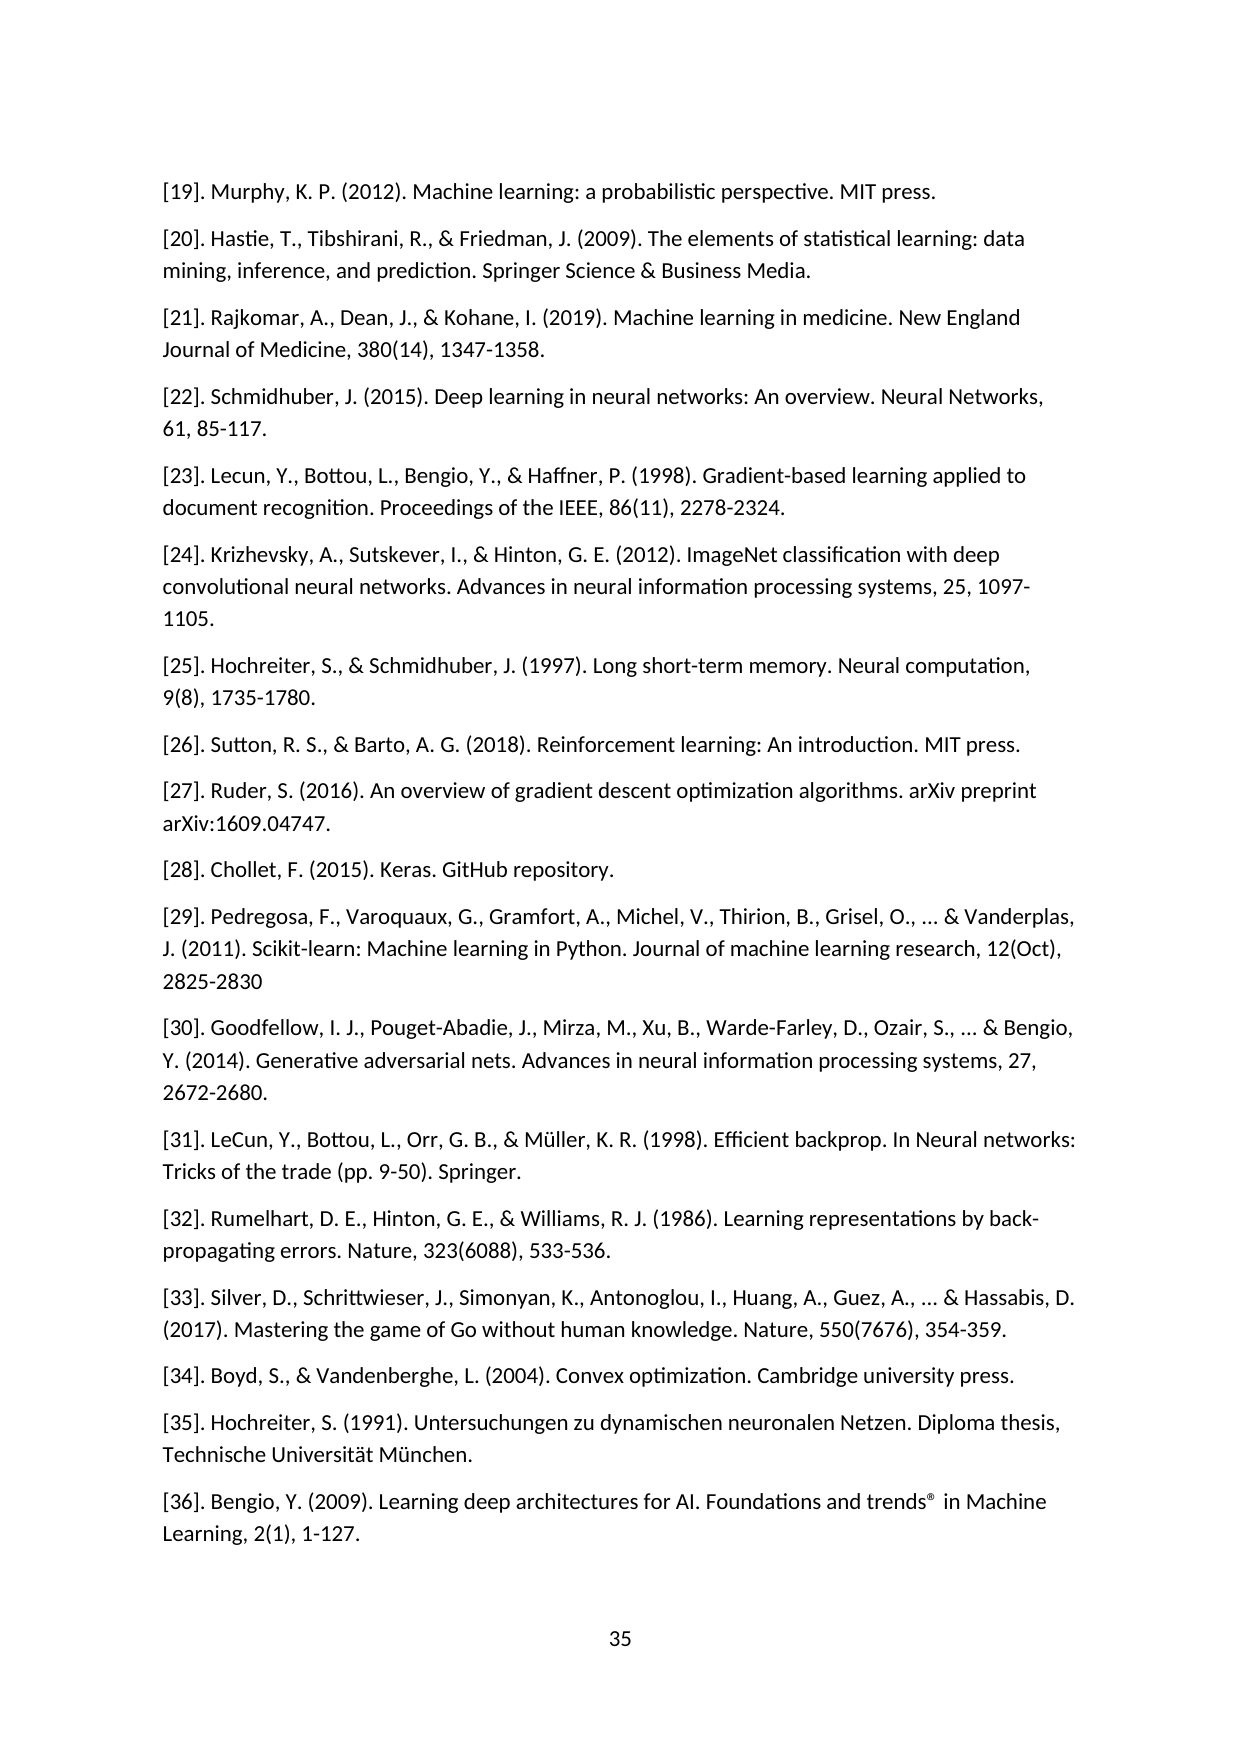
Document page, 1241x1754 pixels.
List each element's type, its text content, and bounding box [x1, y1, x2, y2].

text [24]. Krizhevsky, A., Sutskever, I., & Hinton, G. E. (2012). ImageNet classification with deep convolutional neural networks. Advances in neural information processing systems, 25, 1097-1105. [162, 540, 1078, 632]
text [28]. Chollet, F. (2015). Keras. GitHub repository. [162, 856, 1078, 884]
text [36]. Bengio, Y. (2009). Learning deep architectures for AI. Foundations and trends® in Machine Learning, 2(1), 1-127. [162, 1487, 1078, 1547]
text [25]. Hochreiter, S., & Schmidhuber, J. (1997). Long short-term memory. Neural computation, 9(8), 1735-1780. [162, 651, 1078, 711]
text [29]. Pedregosa, F., Varoquaux, G., Gramfort, A., Michel, V., Thirion, B., Grisel, O., ... & Vanderplas, J. (2011). Scikit-learn: Machine learning in Python. Journal of machine learning research, 12(Oct), 2825-2830 [162, 902, 1078, 995]
text [20]. Hastie, T., Tibshirani, R., & Friedman, J. (2009). The elements of statistical learning: data mining, inference, and prediction. Springer Science & Business Media. [162, 224, 1078, 284]
text [19]. Murphy, K. P. (2012). Machine learning: a probabilistic perspective. MIT press. [162, 177, 1078, 205]
text [32]. Rumelhart, D. E., Hinton, G. E., & Williams, R. J. (1986). Learning representations by back-propagating errors. Nature, 323(6088), 533-536. [162, 1204, 1078, 1264]
text [21]. Rajkomar, A., Dean, J., & Kohane, I. (2019). Machine learning in medicine. New England Journal of Medicine, 380(14), 1347-1358. [162, 303, 1078, 363]
text [23]. Lecun, Y., Bottou, L., Bengio, Y., & Haffner, P. (1998). Gradient-based learning applied to document recognition. Proceedings of the IEEE, 86(11), 2278-2324. [162, 461, 1078, 521]
text [26]. Sutton, R. S., & Barto, A. G. (2018). Reinforcement learning: An introduction. MIT press. [162, 730, 1078, 758]
text [27]. Ruder, S. (2016). An overview of gradient descent optimization algorithms. arXiv preprint arXiv:1609.04747. [162, 777, 1078, 837]
text [35]. Hochreiter, S. (1991). Untersuchungen zu dynamischen neuronalen Netzen. Diploma thesis, Technische Universität München. [162, 1408, 1078, 1468]
text [30]. Goodfellow, I. J., Pouget-Abadie, J., Mirza, M., Xu, B., Warde-Farley, D., Ozair, S., ... & Bengio, Y. (2014). Generative adversarial nets. Advances in neural information processing systems, 27, 2672-2680. [162, 1013, 1078, 1106]
text [34]. Boyd, S., & Vandenberghe, L. (2004). Convex optimization. Cambridge university press. [162, 1362, 1078, 1389]
text [22]. Schmidhuber, J. (2015). Deep learning in neural networks: An overview. Neural Networks, 61, 85-117. [162, 382, 1078, 442]
text [31]. LeCun, Y., Bottou, L., Orr, G. B., & Müller, K. R. (1998). Efficient backprop. In Neural networks: Tricks of the trade (pp. 9-50). Springer. [162, 1125, 1078, 1185]
text [33]. Silver, D., Schrittwieser, J., Simonyan, K., Antonoglou, I., Huang, A., Guez, A., ... & Hassabis, D. (2017). Mastering the game of Go without human knowledge. Nature, 550(7676), 354-359. [162, 1283, 1078, 1343]
